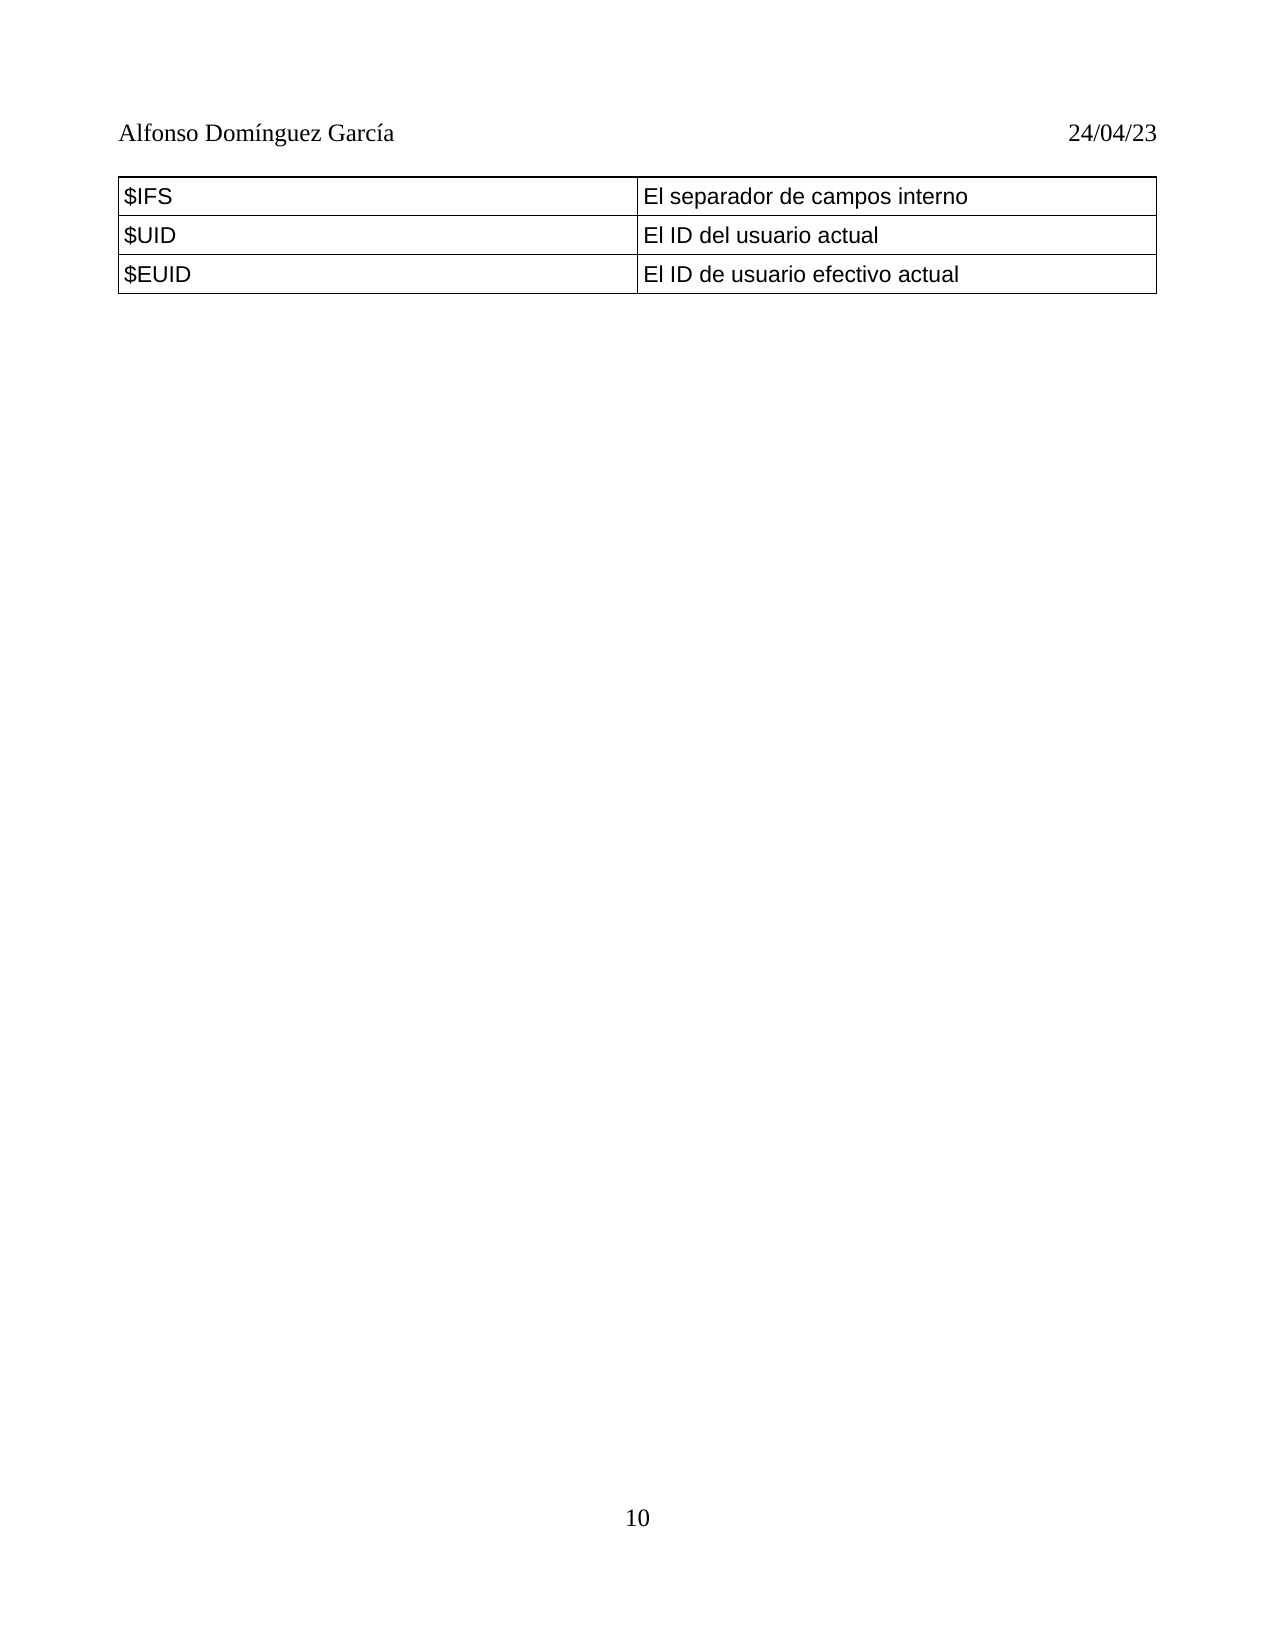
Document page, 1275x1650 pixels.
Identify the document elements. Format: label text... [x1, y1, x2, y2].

table_cell $EUID [119, 255, 637, 293]
table_cell El separador de campos interno [638, 178, 1156, 215]
table_cell $UID [119, 216, 637, 254]
table_cell El ID del usuario actual [638, 216, 1156, 254]
table_cell El ID de usuario efectivo actual [638, 255, 1156, 293]
table_cell $IFS [119, 178, 637, 215]
